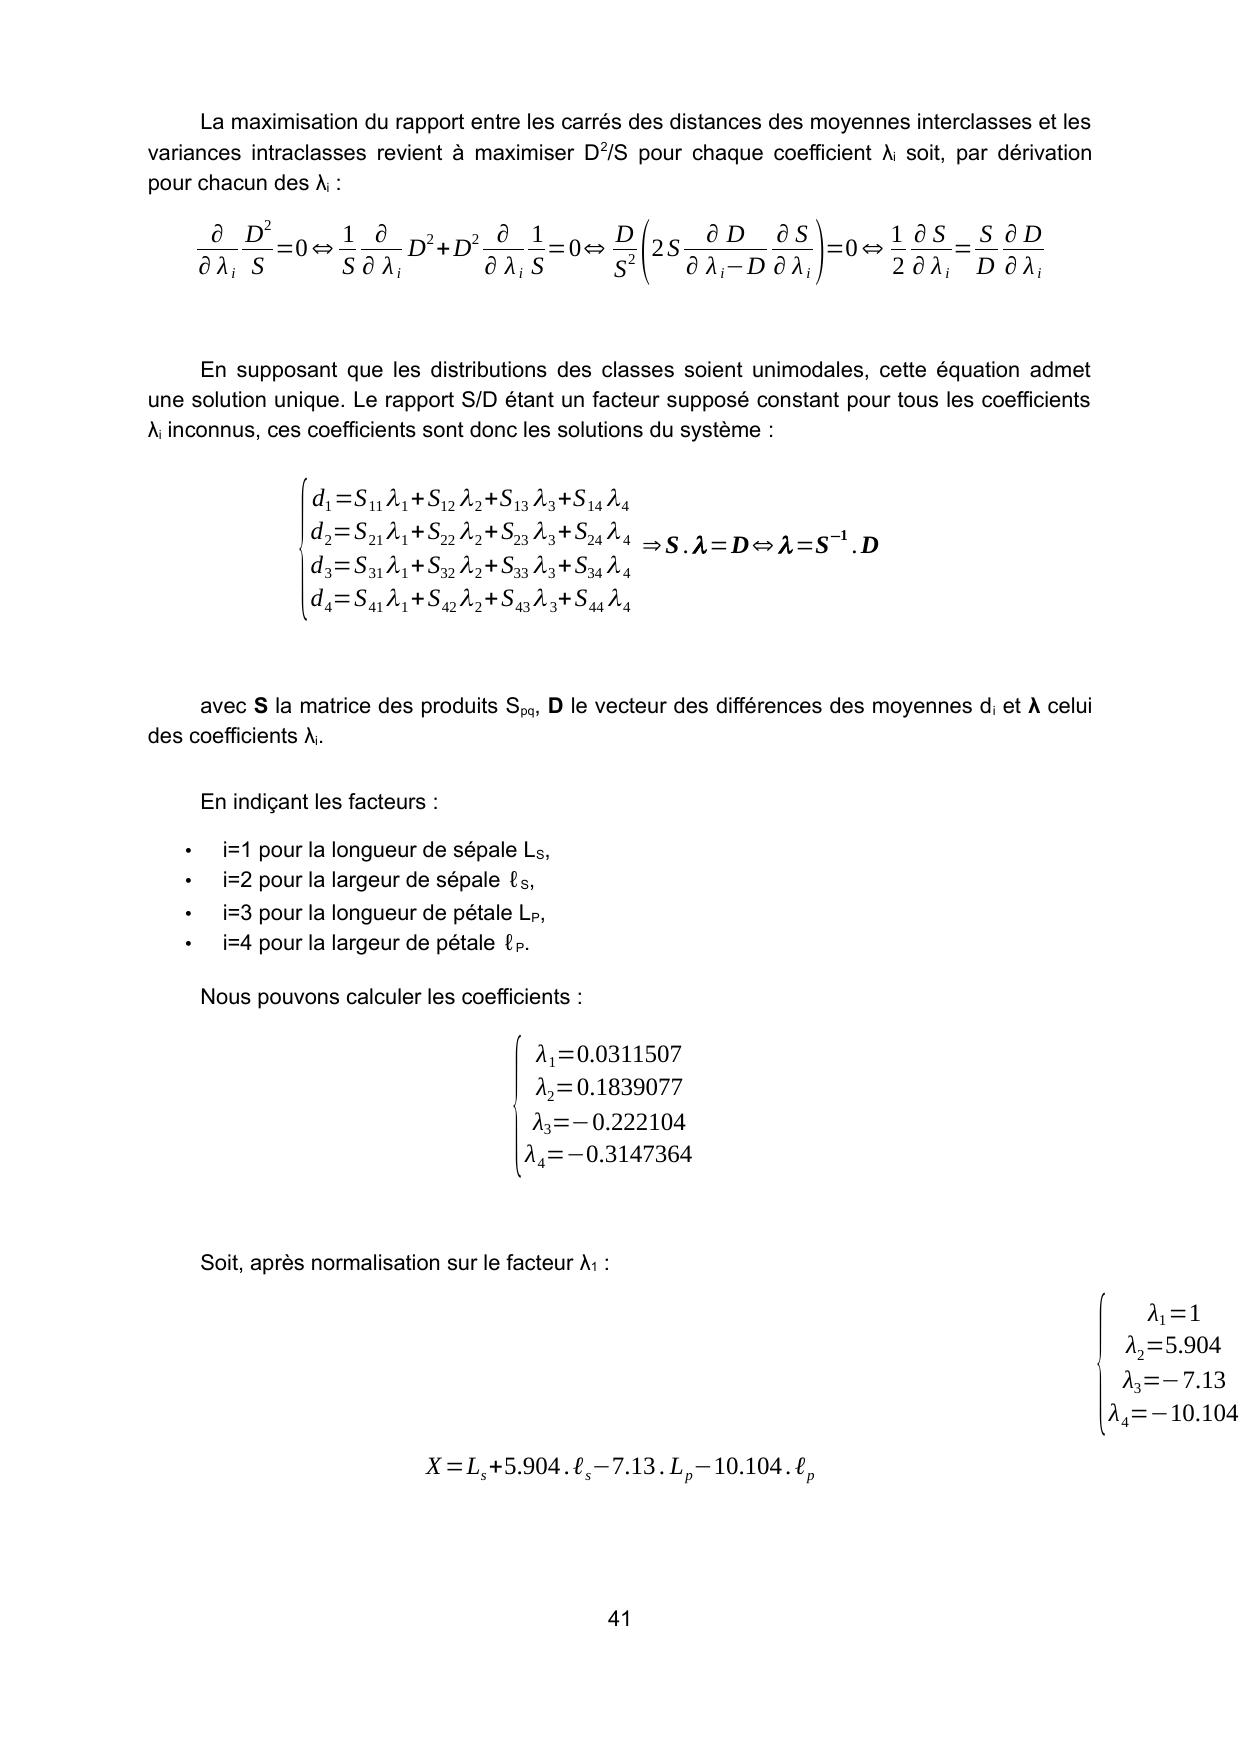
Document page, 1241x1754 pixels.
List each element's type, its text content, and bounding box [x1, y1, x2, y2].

list i=2 pour la largeur de sépale ℓS, [185, 867, 1093, 895]
list i=3 pour la longueur de pétale LP, [185, 900, 1093, 925]
list i=4 pour la largeur de pétale ℓP. [185, 930, 1093, 958]
text En indiçant les facteurs : [148, 789, 1093, 814]
text Nous pouvons calculer les coefficients : [148, 984, 1093, 1009]
text Soit, après normalisation sur le facteur λ1 : [148, 1249, 1093, 1274]
list i=1 pour la longueur de sépale LS, [185, 837, 1093, 862]
text La maximisation du rapport entre les carrés des distances des moyennes interclasses et les variances intraclasses revient à maximiser D2/S pour chaque coefficient λi soit, par dérivation pour chacun des λi : [148, 109, 1093, 195]
text En supposant que les distributions des classes soient unimodales, cette équation admet une solution unique. Le rapport S/D étant un facteur supposé constant pour tous les coefficients λi inconnus, ces coefficients sont donc les solutions du système : [148, 357, 1093, 442]
text avec S la matrice des produits Spq, D le vecteur des différences des moyennes di et λ celui des coefficients λi. [148, 693, 1093, 748]
